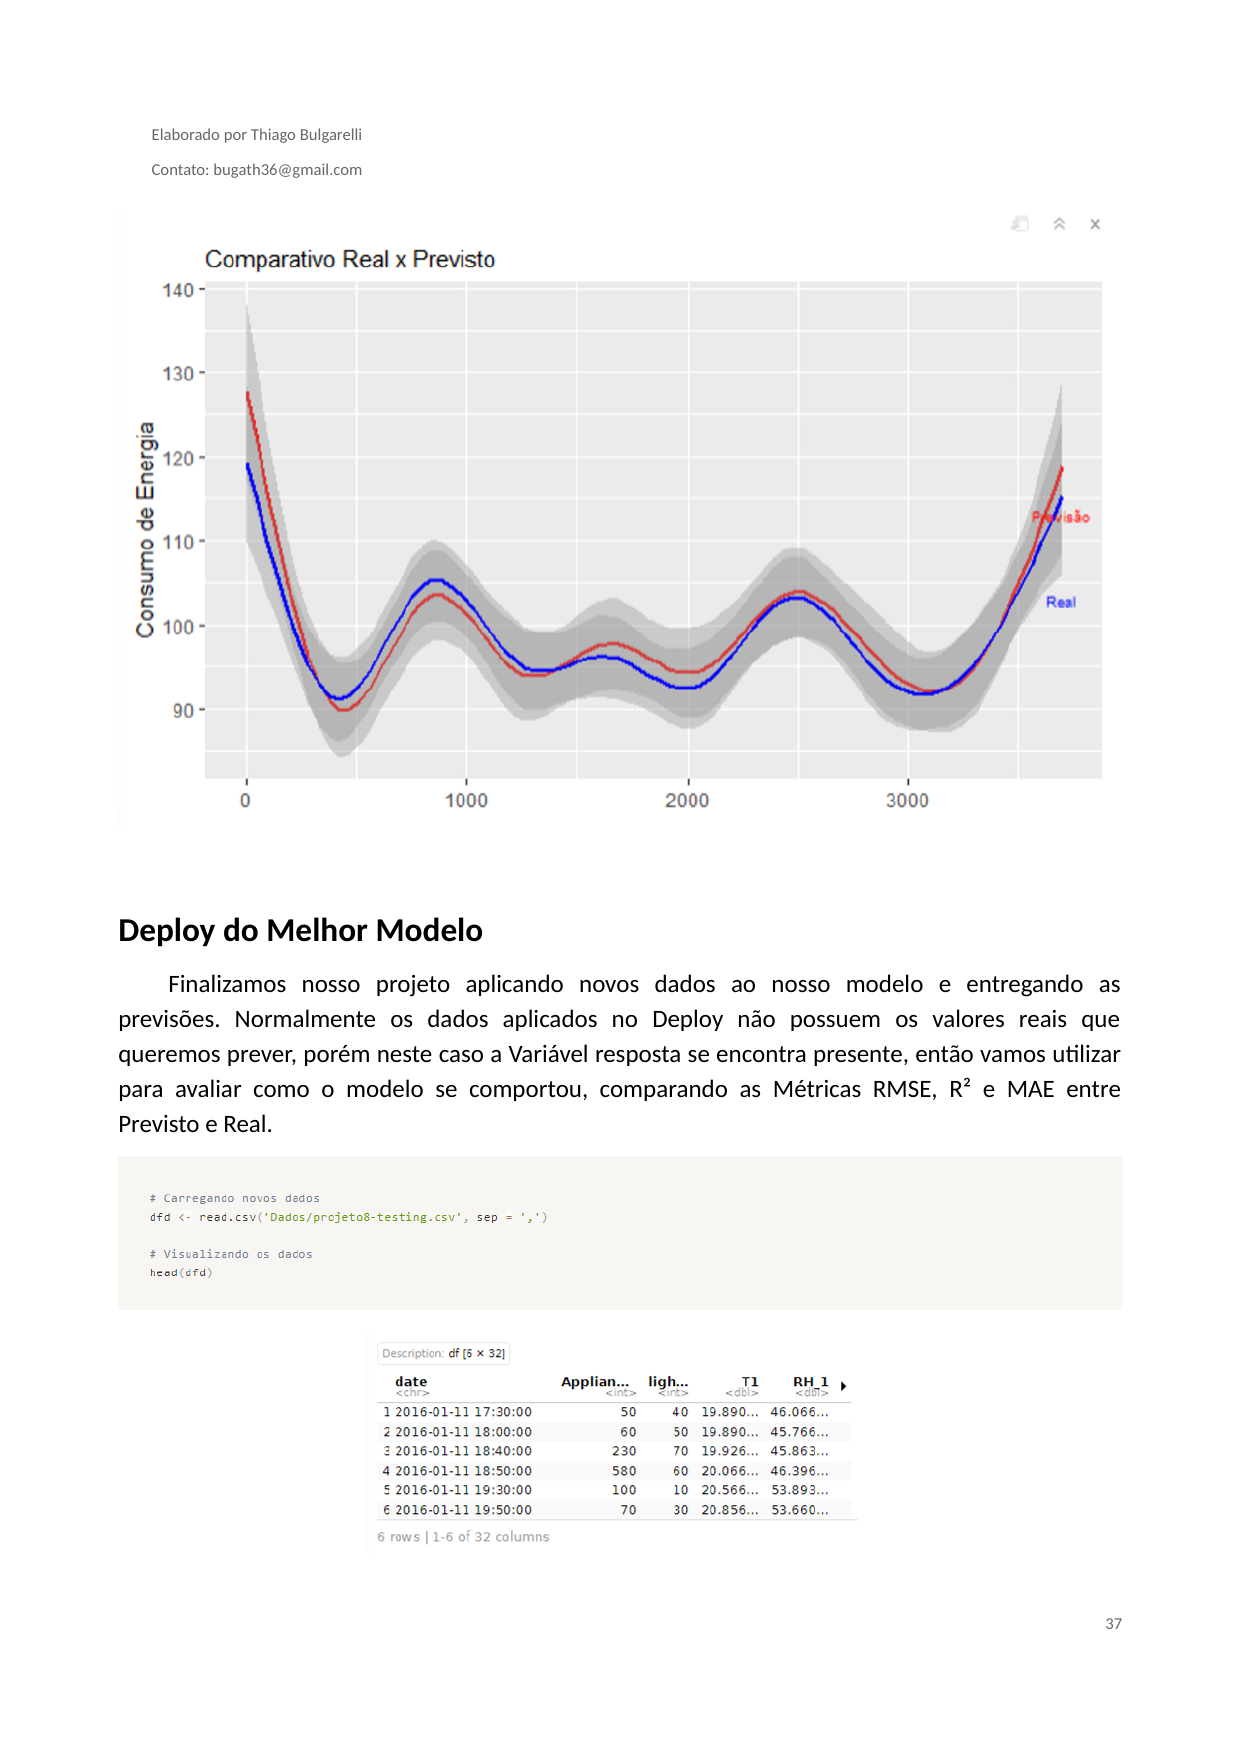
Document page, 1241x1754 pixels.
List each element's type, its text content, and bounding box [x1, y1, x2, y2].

subtitle Deploy do Melhor Modelo [118, 909, 1122, 950]
picture [118, 210, 1123, 830]
picture [118, 1156, 1123, 1310]
text Finalizamos nosso projeto aplicando novos dados ao nosso modelo e entregando as previsões. Normalmente os dados aplicados no Deploy não possuem os valores reais que queremos prever, porém neste caso a Variável resposta se encontra presente, então vamos utilizar para avaliar como o modelo se comportou, comparando as Métricas RMSE, R² e MAE entre Previsto e Real. [118, 968, 1122, 1139]
picture [364, 1328, 876, 1554]
